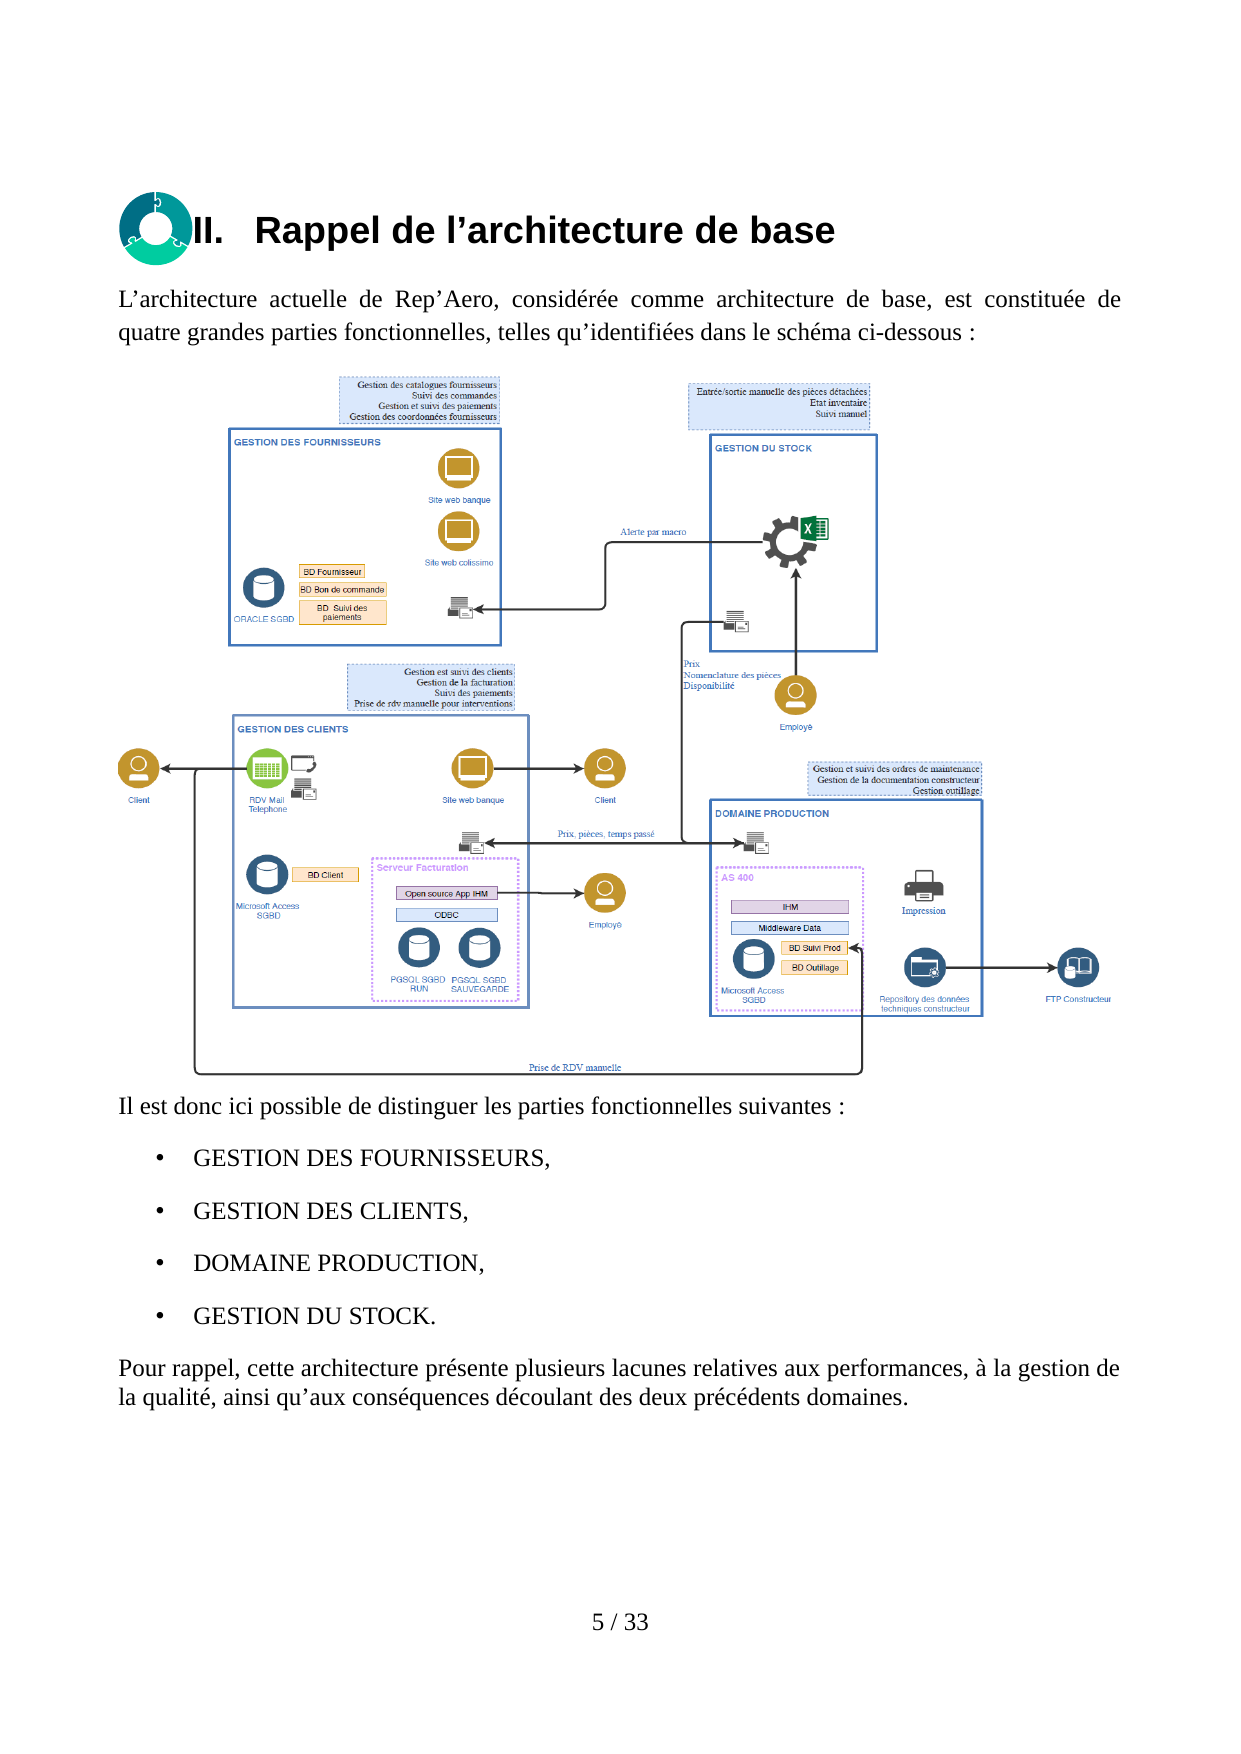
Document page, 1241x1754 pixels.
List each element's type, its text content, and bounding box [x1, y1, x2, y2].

text Pour rappel, cette architecture présente plusieurs lacunes relatives aux performances, à la gestion de la qualité, ainsi qu’aux conséquences découlant des deux précédents domaines. [118, 1353, 1122, 1411]
list GESTION DES FOURNISSEURS, [156, 1143, 1122, 1172]
subtitle [140, 207, 172, 245]
list DOMAINE PRODUCTION, [156, 1248, 1122, 1277]
list GESTION DU STOCK. [156, 1301, 1122, 1329]
list GESTION DES CLIENTS, [156, 1196, 1122, 1224]
text Il est donc ici possible de distinguer les parties fonctionnelles suivantes : [118, 1091, 1122, 1119]
text L’architecture actuelle de Rep’Aero, considérée comme architecture de base, est constituée de quatre grandes parties fonctionnelles, telles qu’identifiées dans le schéma ci-dessous : [118, 284, 1122, 346]
picture [118, 364, 1111, 1079]
subtitle Rappel de l’architecture de base [186, 207, 1122, 251]
